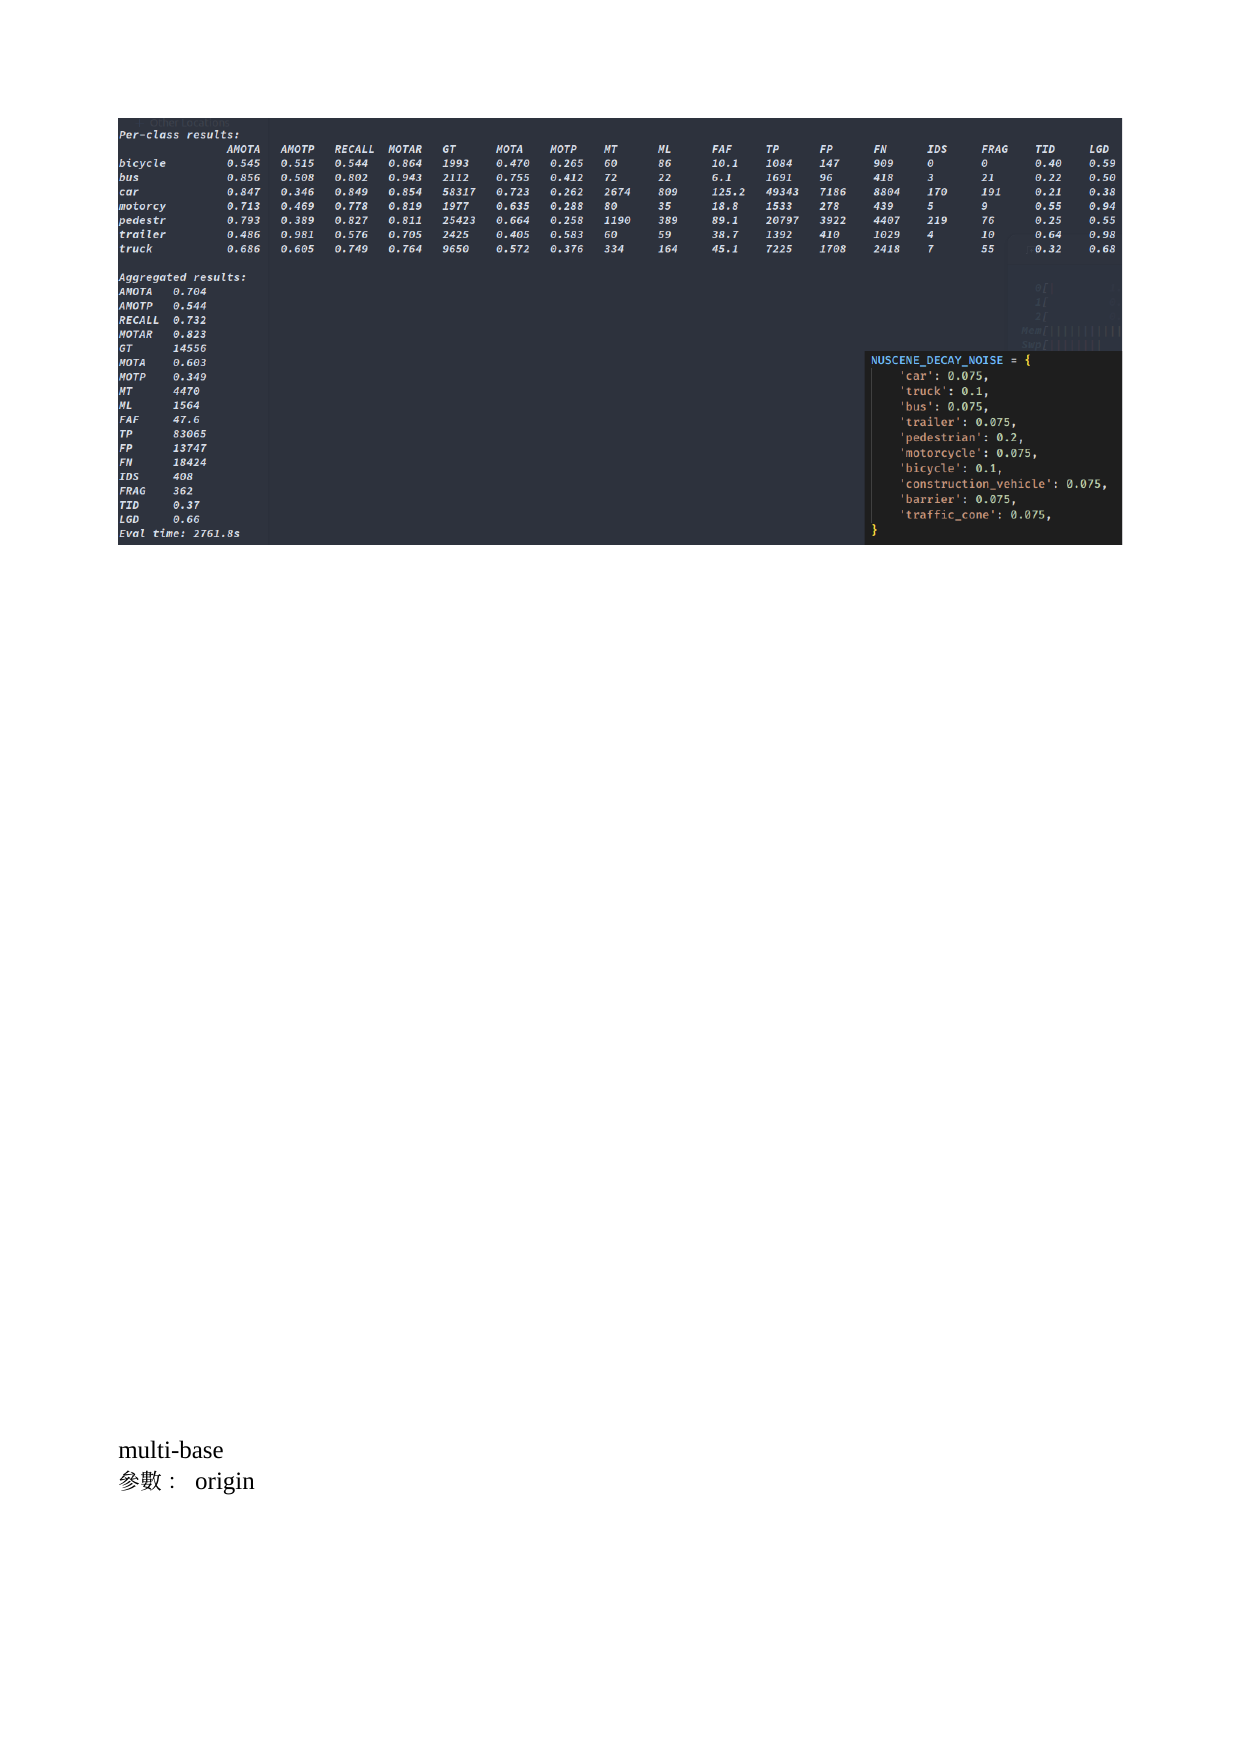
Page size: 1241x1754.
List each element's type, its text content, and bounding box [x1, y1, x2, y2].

text 參數 ： origin [118, 1464, 1122, 1496]
picture [118, 118, 1123, 545]
text multi-base [118, 1435, 1122, 1464]
